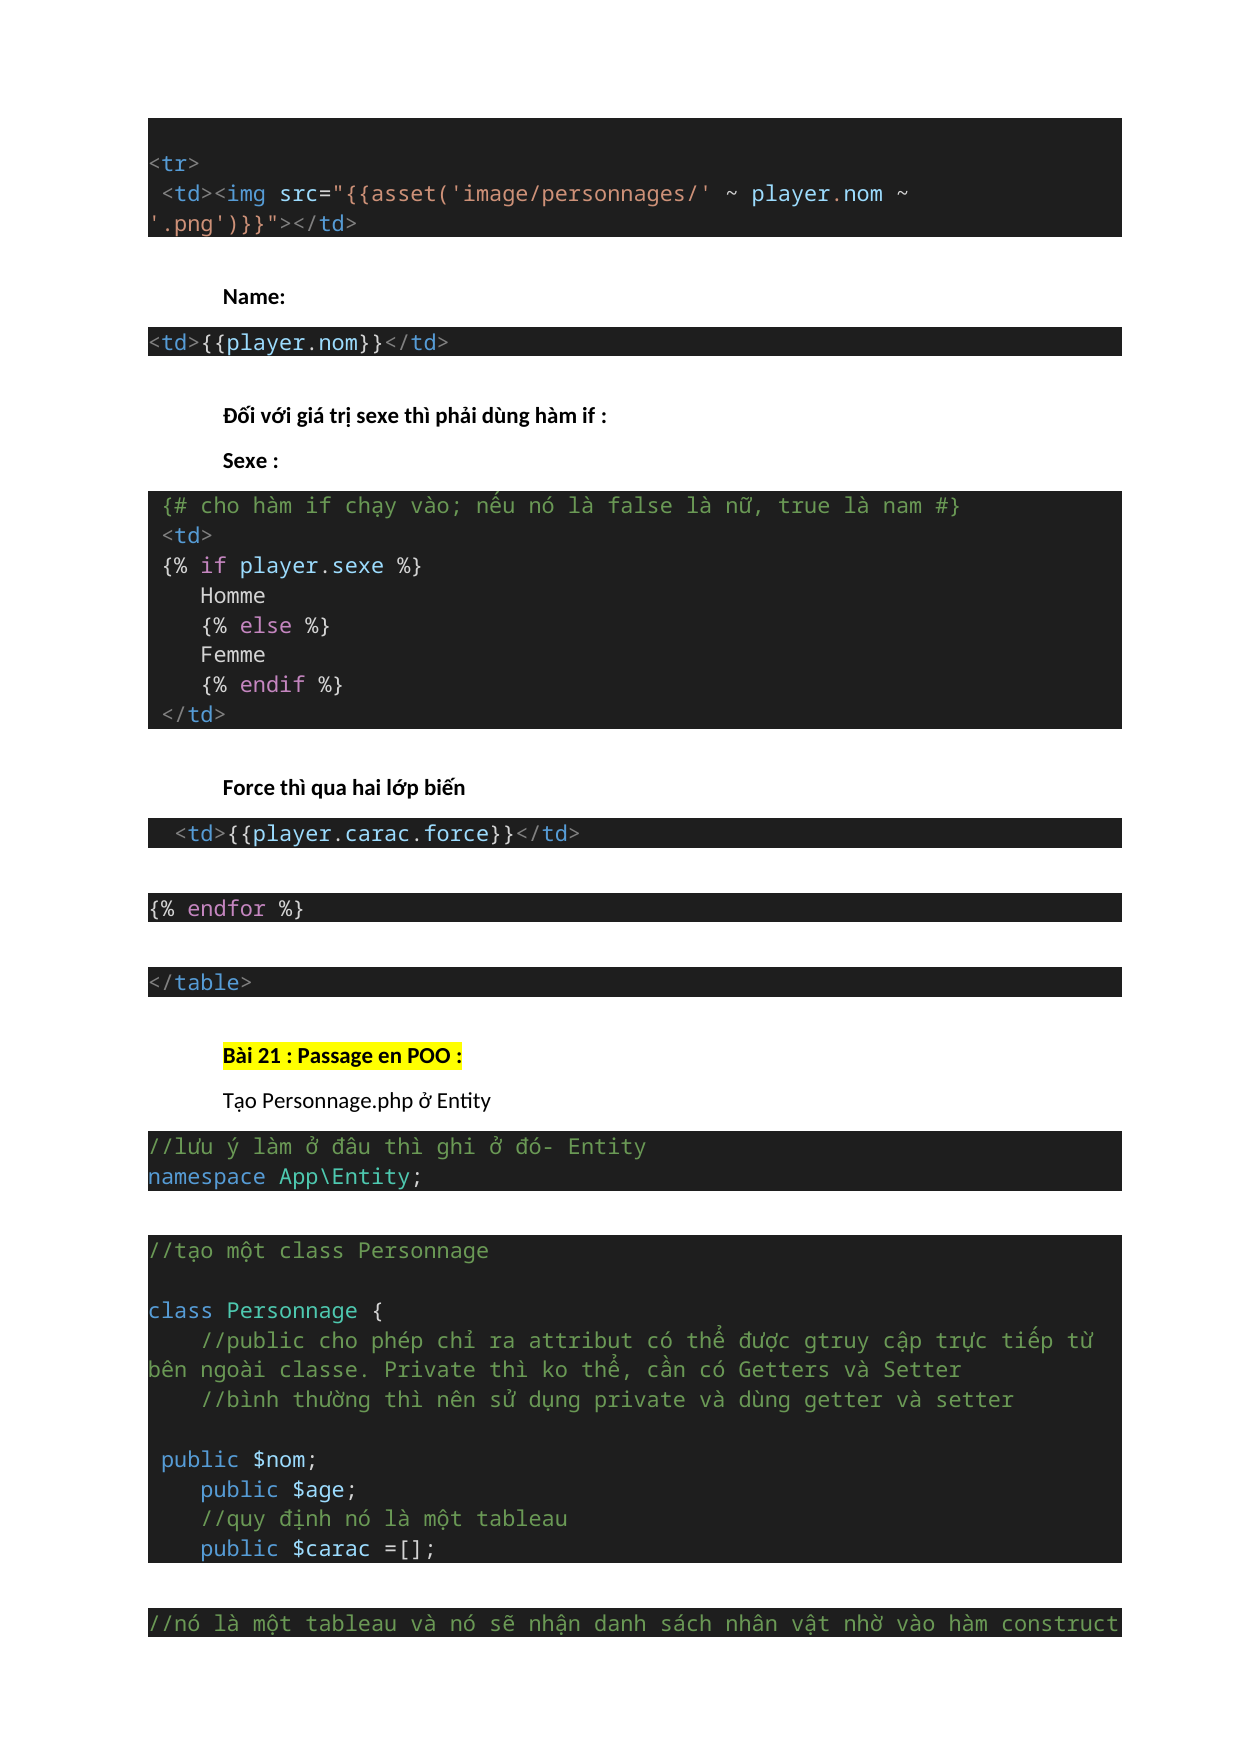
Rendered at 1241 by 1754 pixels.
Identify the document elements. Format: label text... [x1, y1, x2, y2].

text {% if player.sexe %} [148, 550, 1122, 580]
text </td> [148, 699, 1122, 729]
text {% endif %} [148, 669, 1122, 699]
text //tạo một class Personnage [148, 1235, 1122, 1265]
text //bình thường thì nên sử dụng private và dùng getter và setter [148, 1384, 1122, 1414]
text {% else %} [148, 610, 1122, 639]
text Femme [148, 639, 1122, 669]
text <tr> [148, 148, 1122, 178]
text //public cho phép chỉ ra attribut có thể được gtruy cập trực tiếp từ bên ngoài classe. Private thì ko thể, cần có Getters và Setter [148, 1325, 1122, 1384]
text {# cho hàm if chạy vào; nếu nó là false là nữ, true là nam #} [148, 491, 1122, 520]
list Tạo Personnage.php ở Entity [223, 1086, 1122, 1114]
list Bài 21 : Passage en POO : [223, 1042, 1122, 1070]
list Sexe : [223, 446, 1122, 474]
text public $age; [148, 1474, 1122, 1503]
list Name: [223, 282, 1122, 310]
text <td>{{player.carac.force}}</td> [148, 818, 1122, 848]
list Đối với giá trị sexe thì phải dùng hàm if : [223, 401, 1122, 429]
text //nó là một tableau và nó sẽ nhận danh sách nhân vật nhờ vào hàm construct [148, 1608, 1122, 1637]
text <td> [148, 520, 1122, 550]
text Homme [148, 580, 1122, 610]
list Force thì qua hai lớp biến [223, 773, 1122, 802]
text </table> [148, 967, 1122, 997]
text {% endfor %} [148, 893, 1122, 922]
text //quy định nó là một tableau [148, 1503, 1122, 1533]
text public $carac =[]; [148, 1533, 1122, 1563]
text <td>{{player.nom}}</td> [148, 327, 1122, 356]
text class Personnage { [148, 1295, 1122, 1325]
text public $nom; [148, 1444, 1122, 1474]
text namespace App\Entity; [148, 1161, 1122, 1191]
text //lưu ý làm ở đâu thì ghi ở đó- Entity [148, 1131, 1122, 1161]
text <td><img src="{{asset('image/personnages/' ~ player.nom ~ '.png')}}"></td> [148, 178, 1122, 237]
